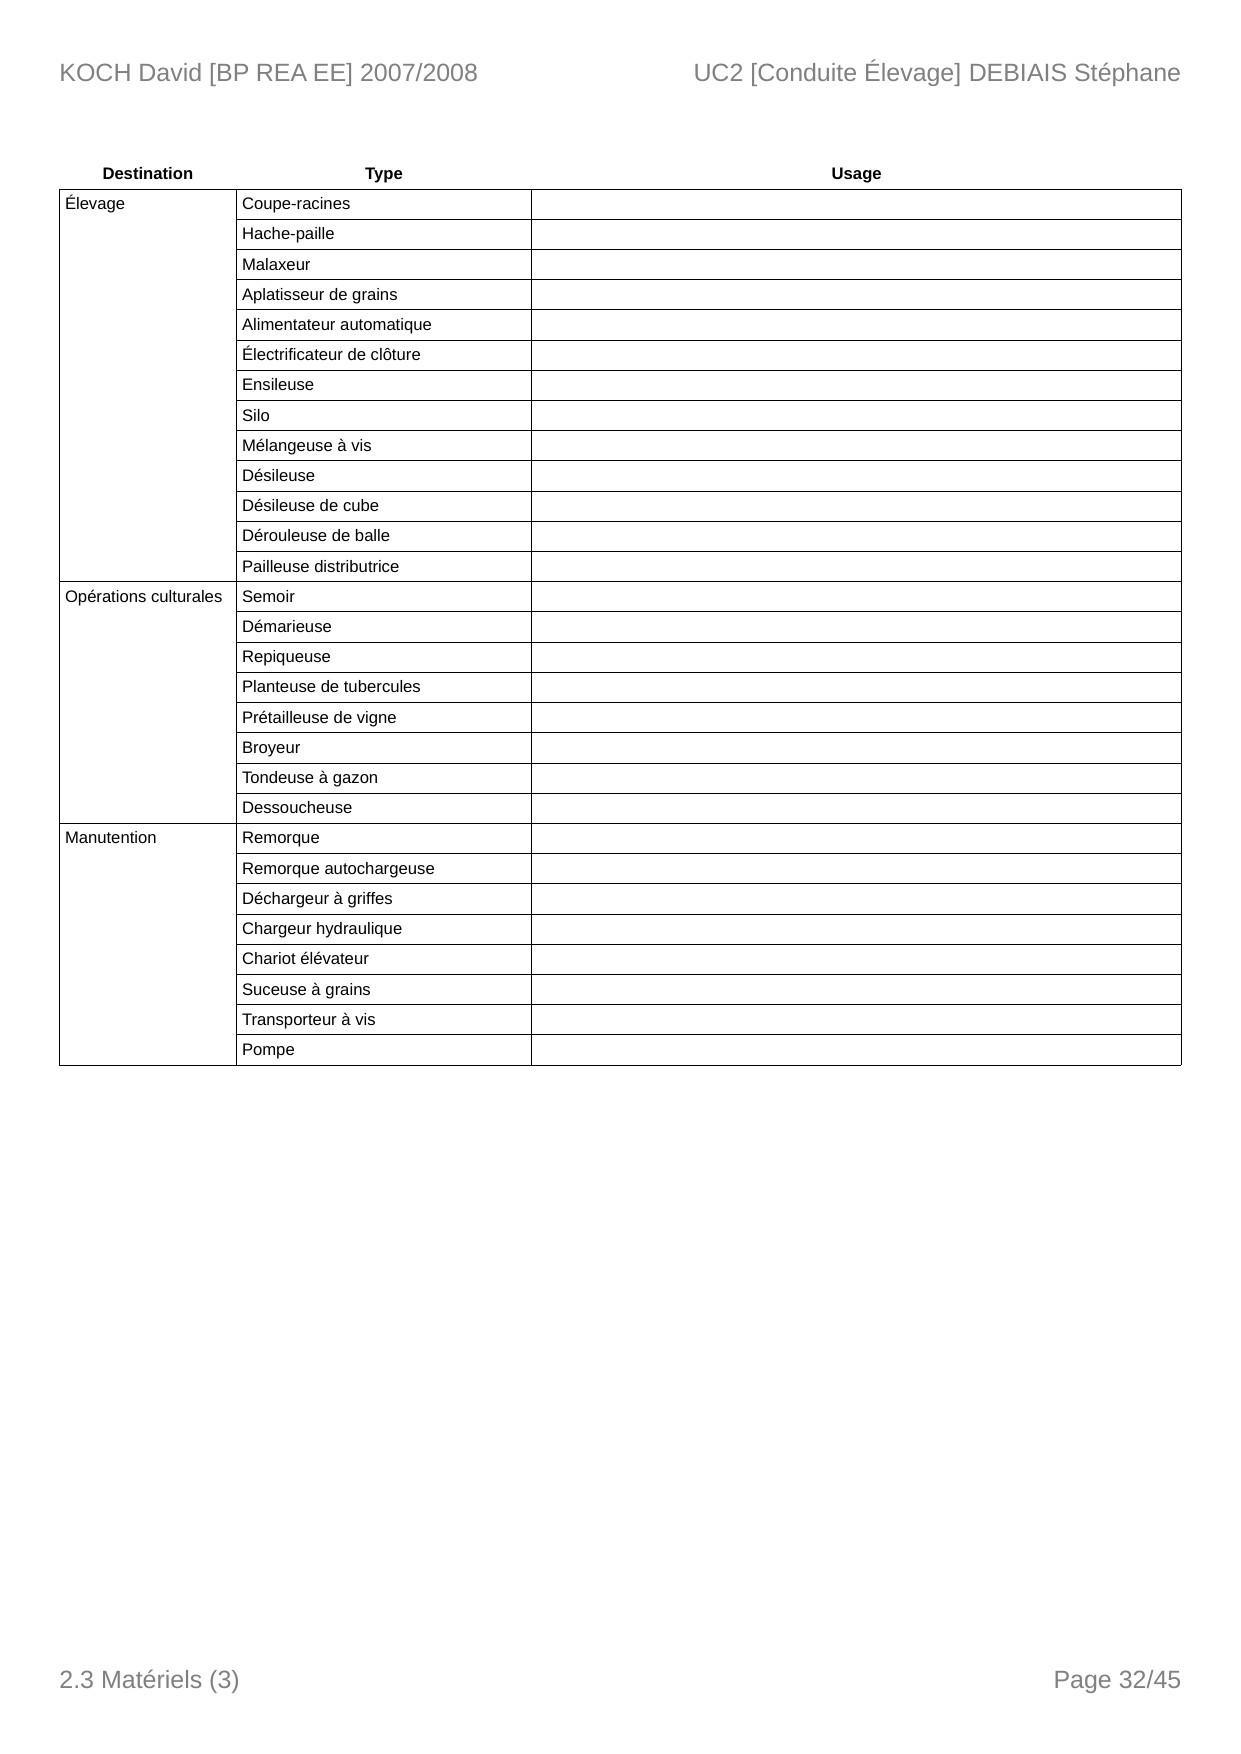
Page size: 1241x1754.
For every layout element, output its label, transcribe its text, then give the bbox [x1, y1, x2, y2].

table_cell Désileuse de cube [237, 492, 531, 521]
table_cell Alimentateur automatique [237, 310, 531, 339]
table_cell [532, 341, 1181, 370]
table_cell [532, 431, 1181, 460]
table_cell Silo [237, 401, 531, 430]
table_header Destination [59, 159, 236, 188]
table_cell Chariot élévateur [237, 945, 531, 974]
table_cell [532, 280, 1181, 309]
table_cell Prétailleuse de vigne [237, 703, 531, 732]
table_cell Transporteur à vis [237, 1005, 531, 1034]
table_header Usage [531, 159, 1181, 188]
table_cell Dérouleuse de balle [237, 522, 531, 551]
table_cell Pompe [237, 1035, 531, 1064]
table_cell [532, 945, 1181, 974]
table_cell [532, 673, 1181, 702]
table_cell [532, 552, 1181, 581]
table_cell Suceuse à grains [237, 975, 531, 1004]
table_cell [532, 371, 1181, 400]
table_cell Élevage [60, 190, 236, 581]
table_cell Électrificateur de clôture [237, 341, 531, 370]
table_cell Désileuse [237, 461, 531, 491]
table_cell Repiqueuse [237, 643, 531, 672]
table_cell [532, 220, 1181, 249]
table_cell [532, 190, 1181, 219]
table_cell [532, 794, 1181, 823]
table_cell [532, 401, 1181, 430]
table_cell [532, 461, 1181, 491]
table_cell [532, 764, 1181, 793]
table_cell Dessoucheuse [237, 794, 531, 823]
table_cell Hache-paille [237, 220, 531, 249]
table_cell [532, 1005, 1181, 1034]
table_cell [532, 703, 1181, 732]
table_cell Remorque autochargeuse [237, 854, 531, 883]
table_cell [532, 310, 1181, 339]
table_cell Démarieuse [237, 612, 531, 642]
table_cell [532, 582, 1181, 611]
table_cell Ensileuse [237, 371, 531, 400]
table_cell Broyeur [237, 733, 531, 762]
table_cell Mélangeuse à vis [237, 431, 531, 460]
table_cell [532, 250, 1181, 279]
table_cell Déchargeur à griffes [237, 884, 531, 913]
table_cell [532, 492, 1181, 521]
table_cell [532, 915, 1181, 944]
table_cell [532, 884, 1181, 913]
table_cell Pailleuse distributrice [237, 552, 531, 581]
table_cell [532, 854, 1181, 883]
table_cell [532, 733, 1181, 762]
table_cell [532, 824, 1181, 853]
table_cell Remorque [237, 824, 531, 853]
table_cell Coupe-racines [237, 190, 531, 219]
table_cell [532, 975, 1181, 1004]
table_cell Semoir [237, 582, 531, 611]
table_header Type [236, 159, 531, 188]
table_cell [532, 612, 1181, 642]
table_cell [532, 522, 1181, 551]
table_cell Aplatisseur de grains [237, 280, 531, 309]
table_cell Chargeur hydraulique [237, 915, 531, 944]
table_cell Planteuse de tubercules [237, 673, 531, 702]
table_cell Manutention [60, 824, 236, 1064]
table_cell Tondeuse à gazon [237, 764, 531, 793]
table_cell [532, 1035, 1181, 1064]
table_cell Malaxeur [237, 250, 531, 279]
table_cell [532, 643, 1181, 672]
table_cell Opérations culturales [60, 582, 236, 823]
